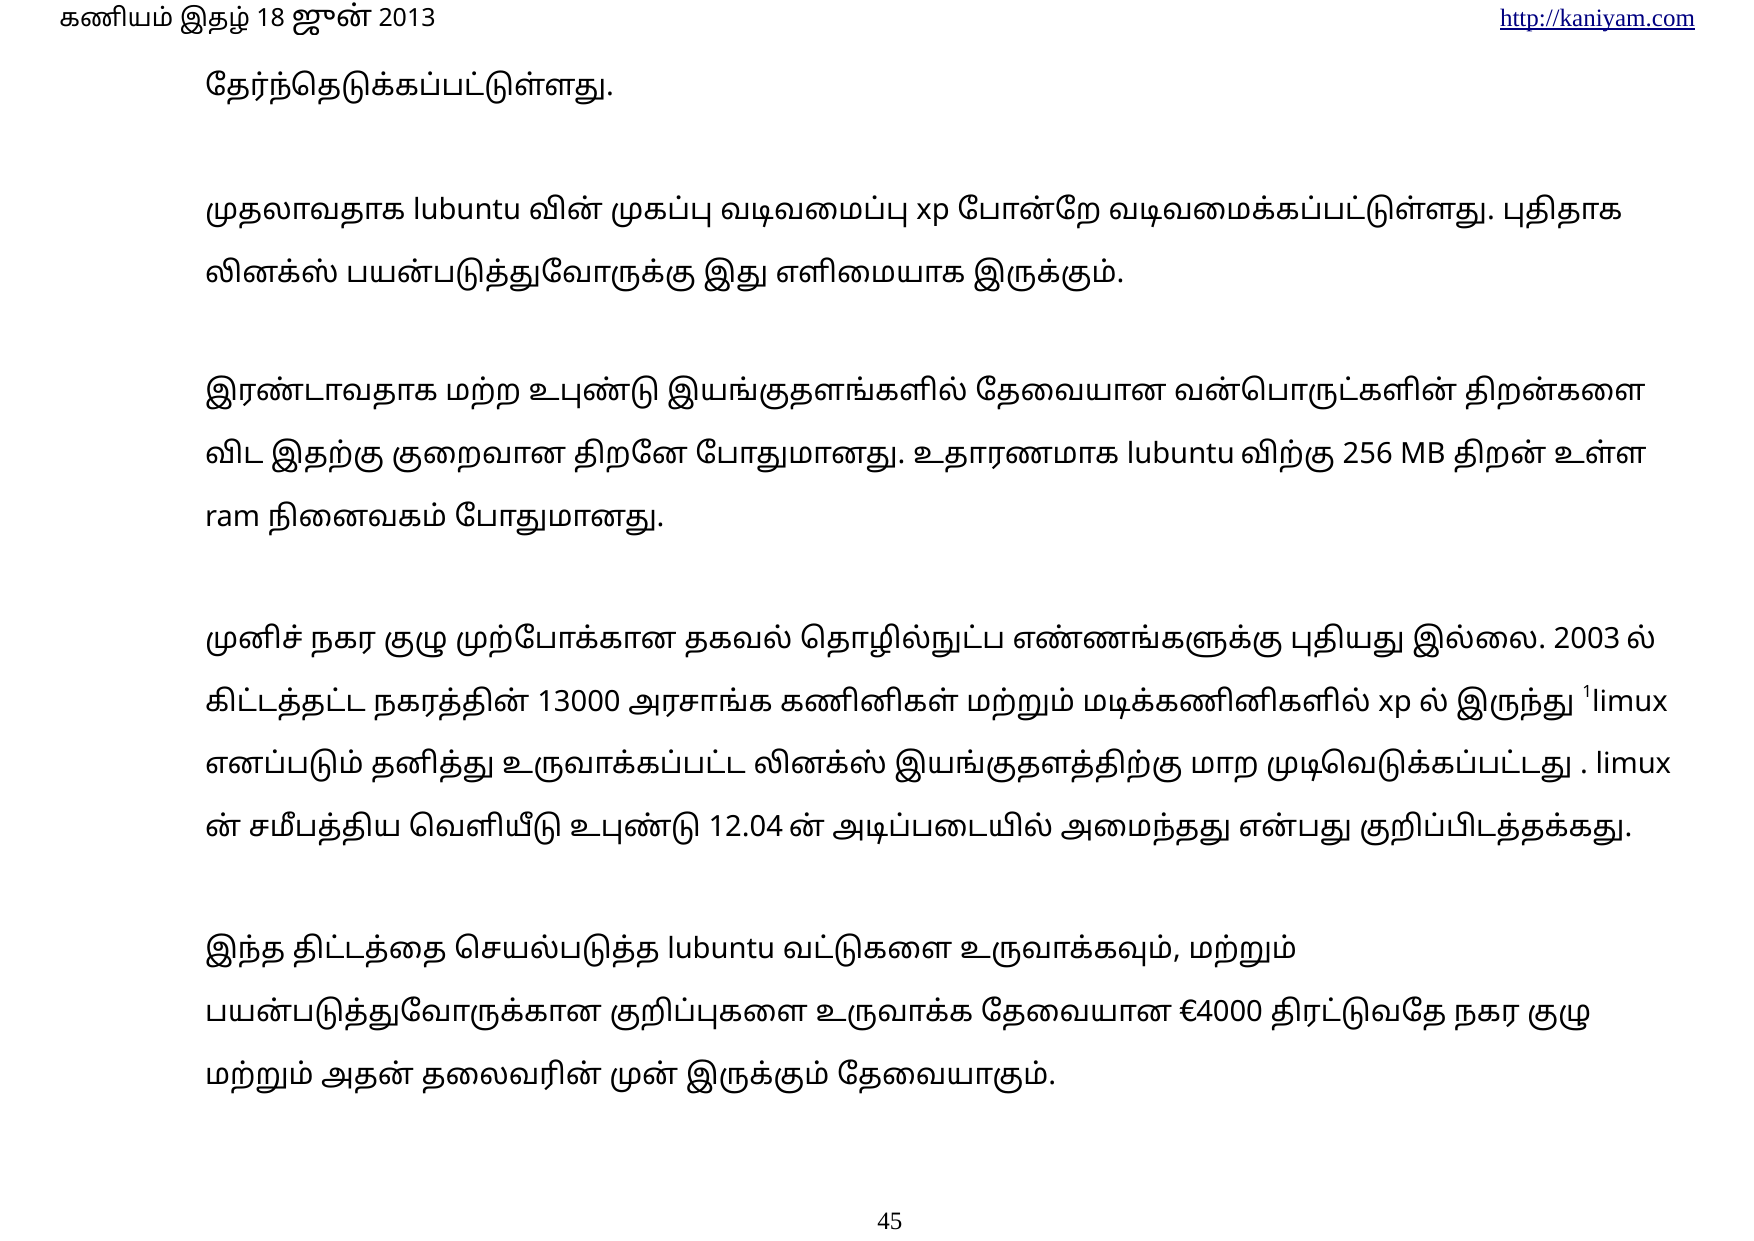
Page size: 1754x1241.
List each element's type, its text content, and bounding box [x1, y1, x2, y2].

text முதலாவதாக lubuntu வின் முகப்பு வடிவமைப்பு xp போன்றே வடிவமைக்கப்பட்டுள்ளது. புதிதாக லினக்ஸ் பயன்படுத்துவோருக்கு இது எளிமையாக இருக்கும். [205, 129, 1695, 294]
text முனிச் நகர குழு முற்போக்கான தகவல் தொழில்நுட்ப எண்ணங்களுக்கு புதியது இல்லை. 2003ல் கிட்டத்தட்ட நகரத்தின் 13000 அரசாங்க கணினிகள் மற்றும் மடிக்கணினிகளில் xp ல் இருந்து 1limux எனப்படும் தனித்து உருவாக்கப்பட்ட லினக்ஸ் இயங்குதளத்திற்கு மாற முடிவெடுக்கப்பட்டது . limux ன் சமீபத்திய வெளியீடு உபுண்டு 12.04ன் அடிப்படையில் அமைந்தது என்பது குறிப்பிடத்தக்கது. [205, 617, 1695, 908]
text இந்த திட்டத்தை செயல்படுத்த lubuntu வட்டுகளை உருவாக்கவும், மற்றும் பயன்படுத்துவோருக்கான குறிப்புகளை உருவாக்க தேவையான €4000 திரட்டுவதே நகர குழு மற்றும் அதன் தலைவரின் முன் இருக்கும் தேவையாகும். [205, 928, 1695, 1096]
text இரண்டாவதாக மற்ற உபுண்டு இயங்குதளங்களில் தேவையான வன்பொருட்களின் திறன்களை விட இதற்கு குறைவான திறனே போதுமானது. உதாரணமாக lubuntuவிற்கு 256 MB திறன் உள்ள ram நினைவகம் போதுமானது. [205, 316, 1695, 597]
text தேர்ந்தெடுக்கப்பட்டுள்ளது. [205, 64, 1695, 107]
